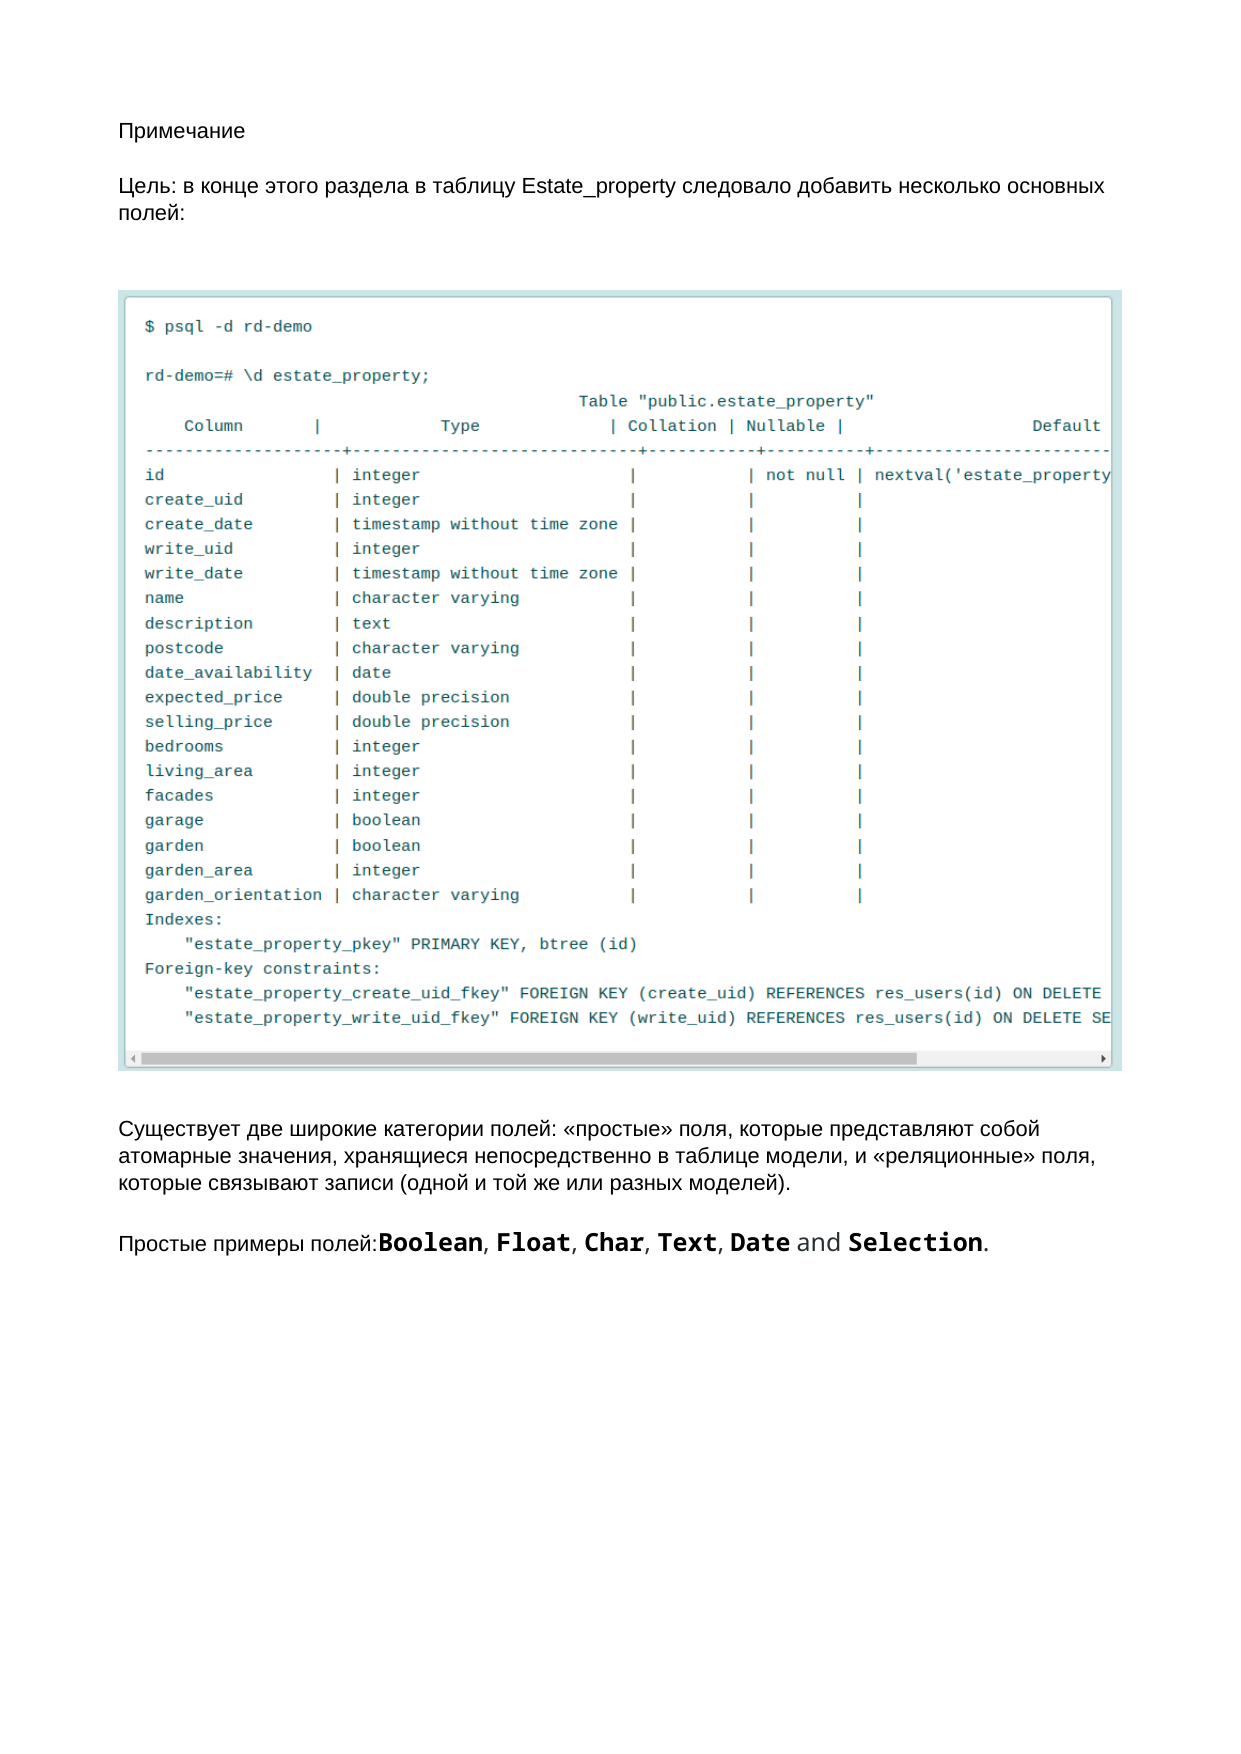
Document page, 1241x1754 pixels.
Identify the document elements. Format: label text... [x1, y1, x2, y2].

text Примечание Цель: в конце этого раздела в таблицу Estate_property следовало добавить несколько основных полей: [118, 118, 1122, 225]
picture [118, 290, 1123, 1071]
text Существует две широкие категории полей: «простые» поля, которые представляют собой атомарные значения, хранящиеся непосредственно в таблице модели, и «реляционные» поля, которые связывают записи (одной и той же или разных моделей). Простые примеры полей:Boolean, Float, Char, Text, Date and Selection. [118, 1071, 1122, 1259]
